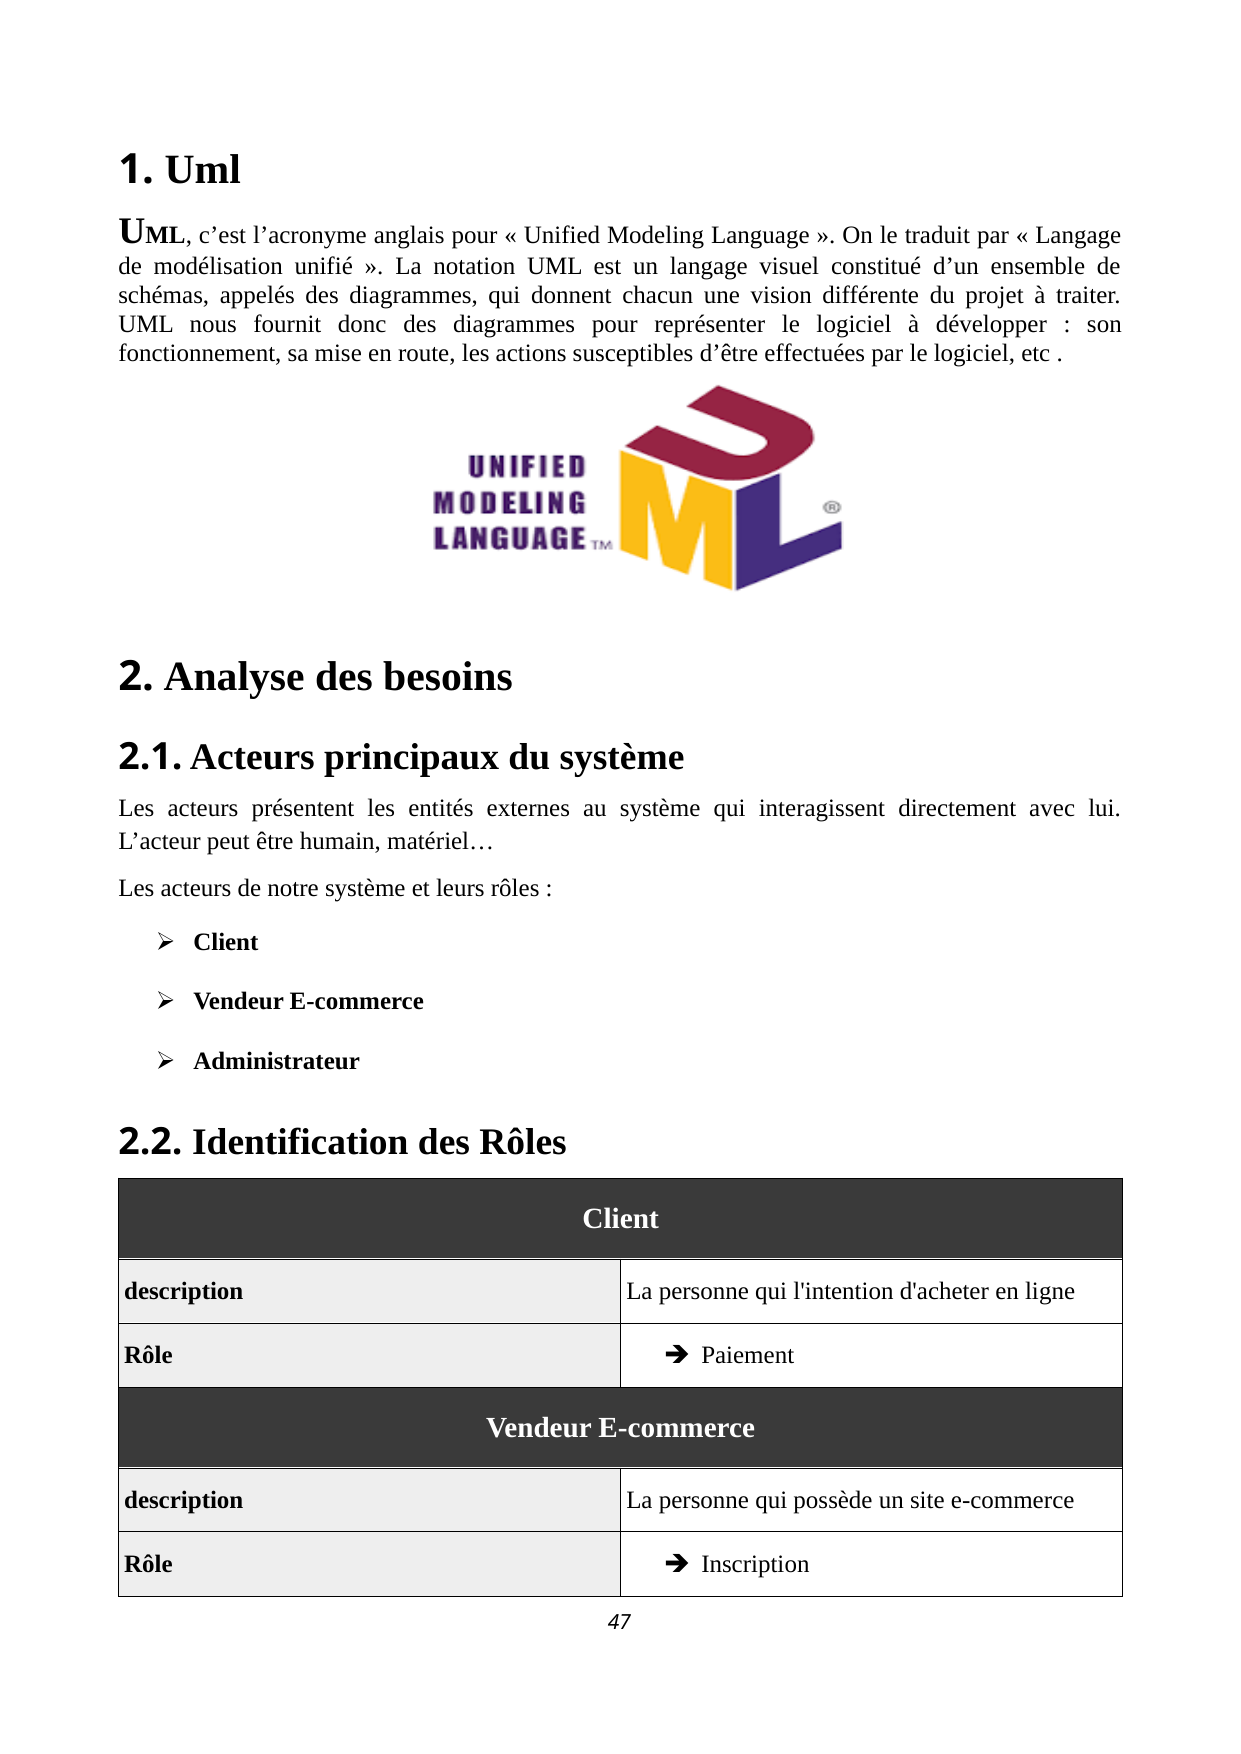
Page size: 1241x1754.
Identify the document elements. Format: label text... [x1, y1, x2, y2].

text Les acteurs présentent les entités externes au système qui interagissent directement avec lui. L’acteur peut être humain, matériel… [118, 793, 1122, 854]
list Vendeur E-commerce [156, 986, 1122, 1015]
subtitle 2.2. Identification des Rôles [118, 1114, 1122, 1165]
table_header Vendeur E-commerce [119, 1388, 1122, 1467]
table_cell Rôle [119, 1532, 620, 1596]
text UML, c’est l’acronyme anglais pour « Unified Modeling Language ». On le traduit par « Langage de modélisation unifié ». La notation UML est un langage visuel constitué d’un ensemble de schémas, appelés des diagrammes, qui donnent chacun une vision différente du projet à traiter. UML nous fournit donc des diagrammes pour représenter le logiciel à développer : son fonctionnement, sa mise en route, les actions susceptibles d’être effectuées par le logiciel, etc . [118, 208, 1122, 366]
text Les acteurs de notre système et leurs rôles : [118, 873, 1122, 902]
subtitle 2. Analyse des besoins [118, 645, 1122, 702]
table_header Client [119, 1179, 1122, 1258]
picture [432, 376, 844, 603]
table_cell La personne qui possède un site e-commerce [621, 1469, 1122, 1531]
table_cell description [119, 1260, 620, 1322]
table_cell description [119, 1469, 620, 1531]
table_cell La personne qui l'intention d'acheter en ligne [621, 1260, 1122, 1322]
table_cell Rôle [119, 1324, 620, 1387]
table_cell Inscription Gestion des intégrations Consultation des paiements Consultation de documentation Création du portefeuille Réalisation des transactions [621, 1532, 1122, 1596]
list Administrateur [156, 1046, 1122, 1074]
list Client [156, 927, 1122, 956]
table_cell Paiement [621, 1324, 1122, 1387]
subtitle 2.1. Acteurs principaux du système [118, 729, 1122, 780]
subtitle 1. Uml [118, 139, 1122, 196]
